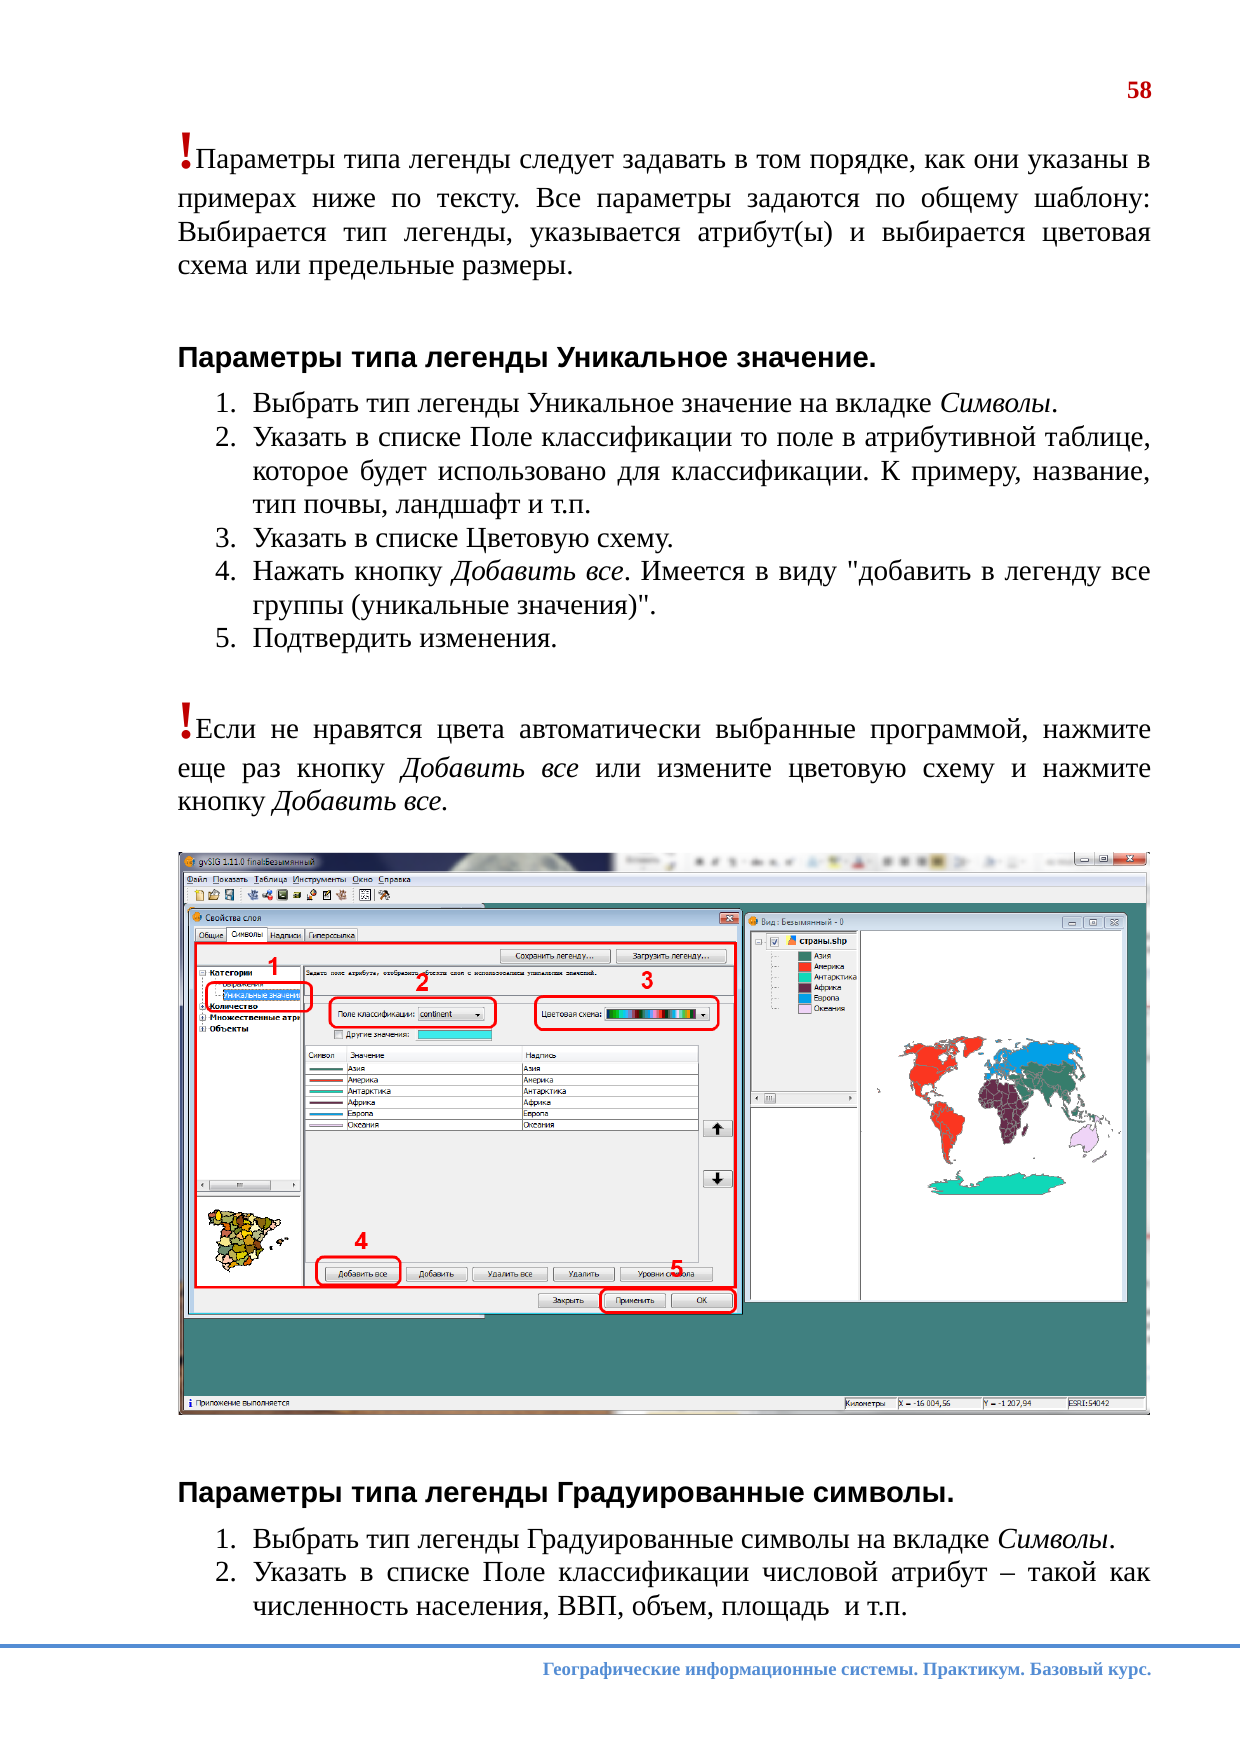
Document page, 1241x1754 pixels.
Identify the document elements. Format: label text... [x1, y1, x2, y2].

list Указать в списке Поле классификации числовой атрибут – такой как численность населения, ВВП, объем, площадь и т.п. [215, 1554, 1152, 1622]
list Нажать кнопку Добавить все. Имеется в виду "добавить в легенду все группы (уникальные значения)". [215, 553, 1152, 620]
list Указать в списке Цветовую схему. [215, 520, 1152, 553]
list Указать в списке Поле классификации то поле в атрибутивной таблице, которое будет использовано для классификации. К примеру, название, тип почвы, ландшафт и т.п. [215, 419, 1152, 520]
picture [178, 852, 1150, 1415]
list Выбрать тип легенды Градуированные символы на вкладке Символы. [215, 1521, 1152, 1554]
text !Параметры типа легенды следует задавать в том порядке, как они указаны в примерах ниже по тексту. Все параметры задаются по общему шаблону: Выбирается тип легенды, указывается атрибут(ы) и выбирается цветовая схема или предельные размеры. [177, 118, 1152, 281]
list Подтвердить изменения. [215, 620, 1152, 654]
text !Если не нравятся цвета автоматически выбранные программой, нажмите еще раз кнопку Добавить все или измените цветовую схему и нажмите кнопку Добавить все. [177, 687, 1152, 817]
subtitle Параметры типа легенды Градуированные символы. [177, 1475, 1152, 1508]
subtitle Параметры типа легенды Уникальное значение. [177, 339, 1152, 373]
list Выбрать тип легенды Уникальное значение на вкладке Символы. [215, 386, 1152, 419]
